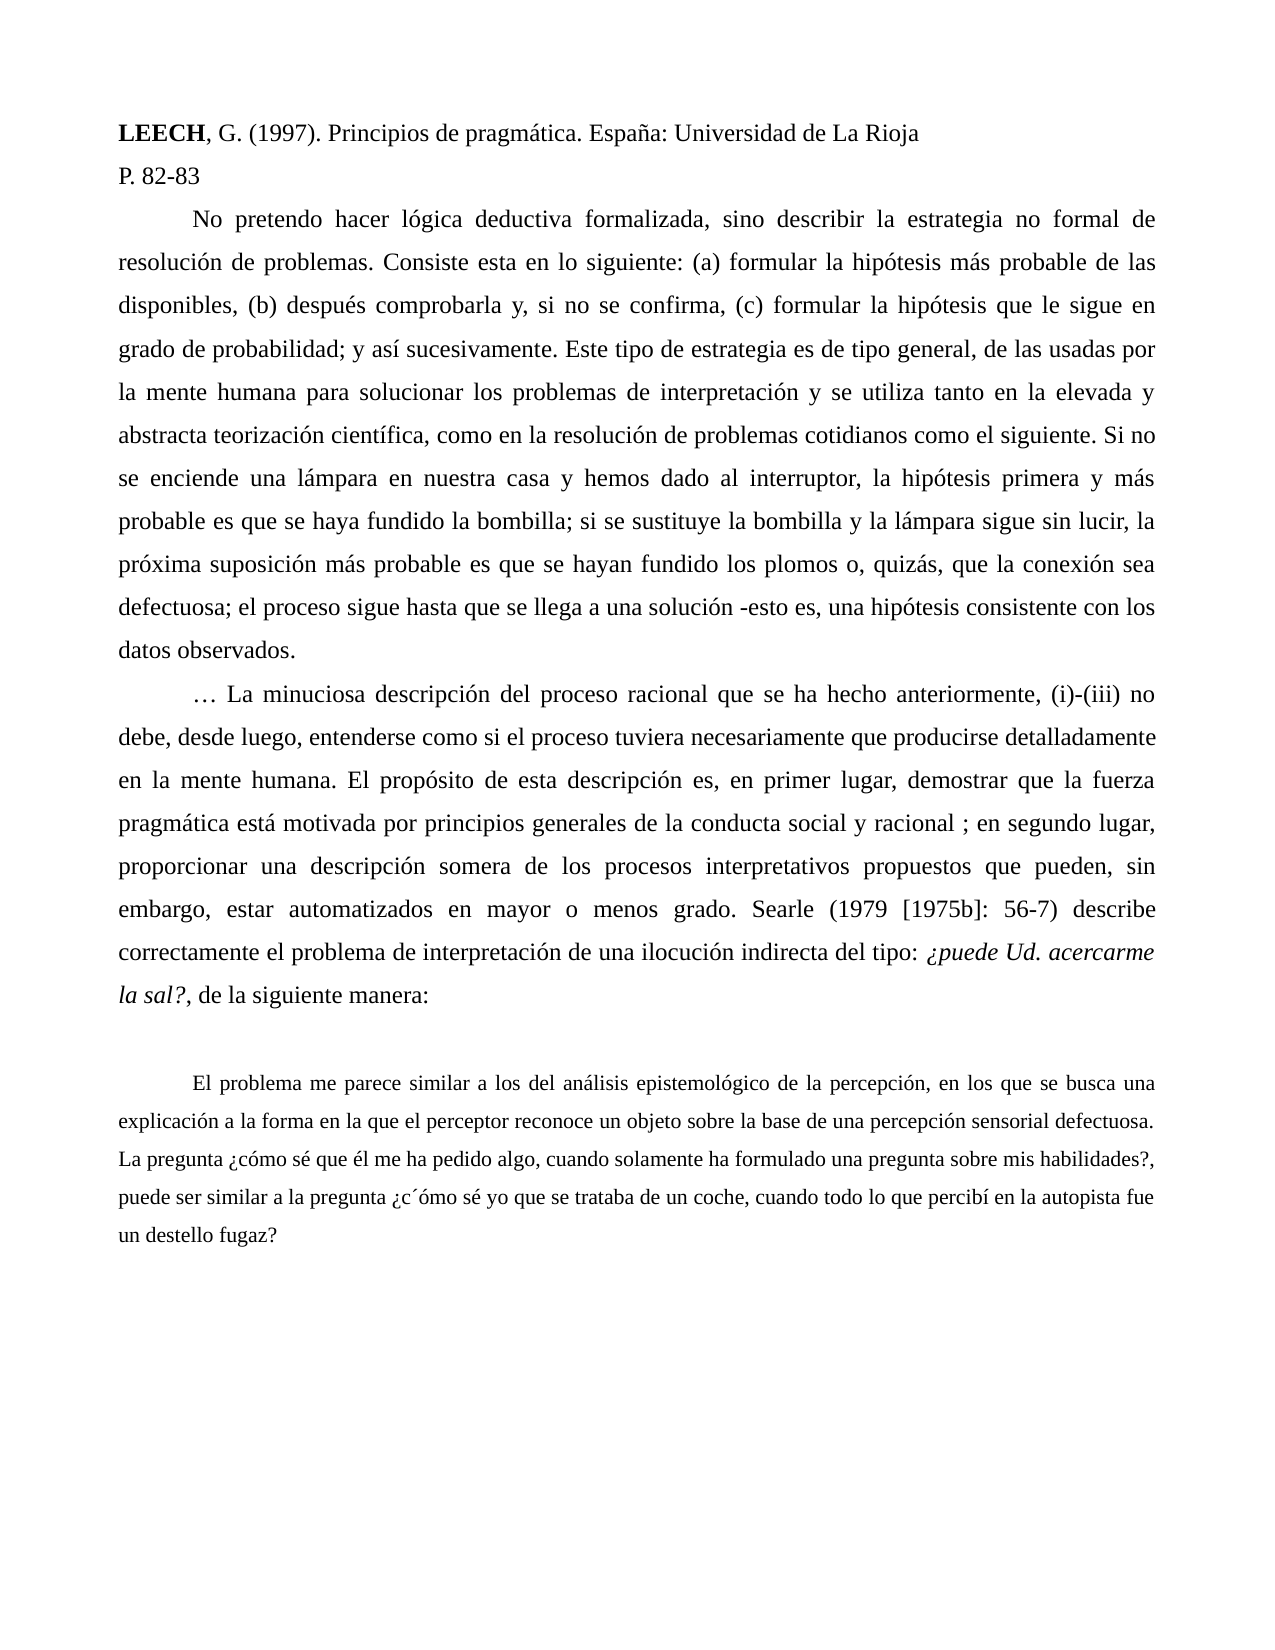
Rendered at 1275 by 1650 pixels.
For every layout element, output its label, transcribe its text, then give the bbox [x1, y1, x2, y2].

text … La minuciosa descripción del proceso racional que se ha hecho anteriormente, (i)-(iii) no debe, desde luego, entenderse como si el proceso tuviera necesariamente que producirse detalladamente en la mente humana. El propósito de esta descripción es, en primer lugar, demostrar que la fuerza pragmática está motivada por principios generales de la conducta social y racional ; en segundo lugar, proporcionar una descripción somera de los procesos interpretativos propuestos que pueden, sin embargo, estar automatizados en mayor o menos grado. Searle (1979 [1975b]: 56-7) describe correctamente el problema de interpretación de una ilocución indirecta del tipo: ¿puede Ud. acercarme la sal?, de la siguiente manera: [118, 679, 1157, 1009]
text No pretendo hacer lógica deductiva formalizada, sino describir la estrategia no formal de resolución de problemas. Consiste esta en lo siguiente: (a) formular la hipótesis más probable de las disponibles, (b) después comprobarla y, si no se confirma, (c) formular la hipótesis que le sigue en grado de probabilidad; y así sucesivamente. Este tipo de estrategia es de tipo general, de las usadas por la mente humana para solucionar los problemas de interpretación y se utiliza tanto en la elevada y abstracta teorización científica, como en la resolución de problemas cotidianos como el siguiente. Si no se enciende una lámpara en nuestra casa y hemos dado al interruptor, la hipótesis primera y más probable es que se haya fundido la bombilla; si se sustituye la bombilla y la lámpara sigue sin lucir, la próxima suposición más probable es que se hayan fundido los plomos o, quizás, que la conexión sea defectuosa; el proceso sigue hasta que se llega a una solución -esto es, una hipótesis consistente con los datos observados. [118, 204, 1157, 664]
text P. 82-83 [118, 161, 1157, 190]
text El problema me parece similar a los del análisis epistemológico de la percepción, en los que se busca una explicación a la forma en la que el perceptor reconoce un objeto sobre la base de una percepción sensorial defectuosa. La pregunta ¿cómo sé que él me ha pedido algo, cuando solamente ha formulado una pregunta sobre mis habilidades?, puede ser similar a la pregunta ¿c´ómo sé yo que se trataba de un coche, cuando todo lo que percibí en la autopista fue un destello fugaz? [118, 1067, 1157, 1247]
text LEECH, G. (1997). Principios de pragmática. España: Universidad de La Rioja [118, 118, 1157, 147]
